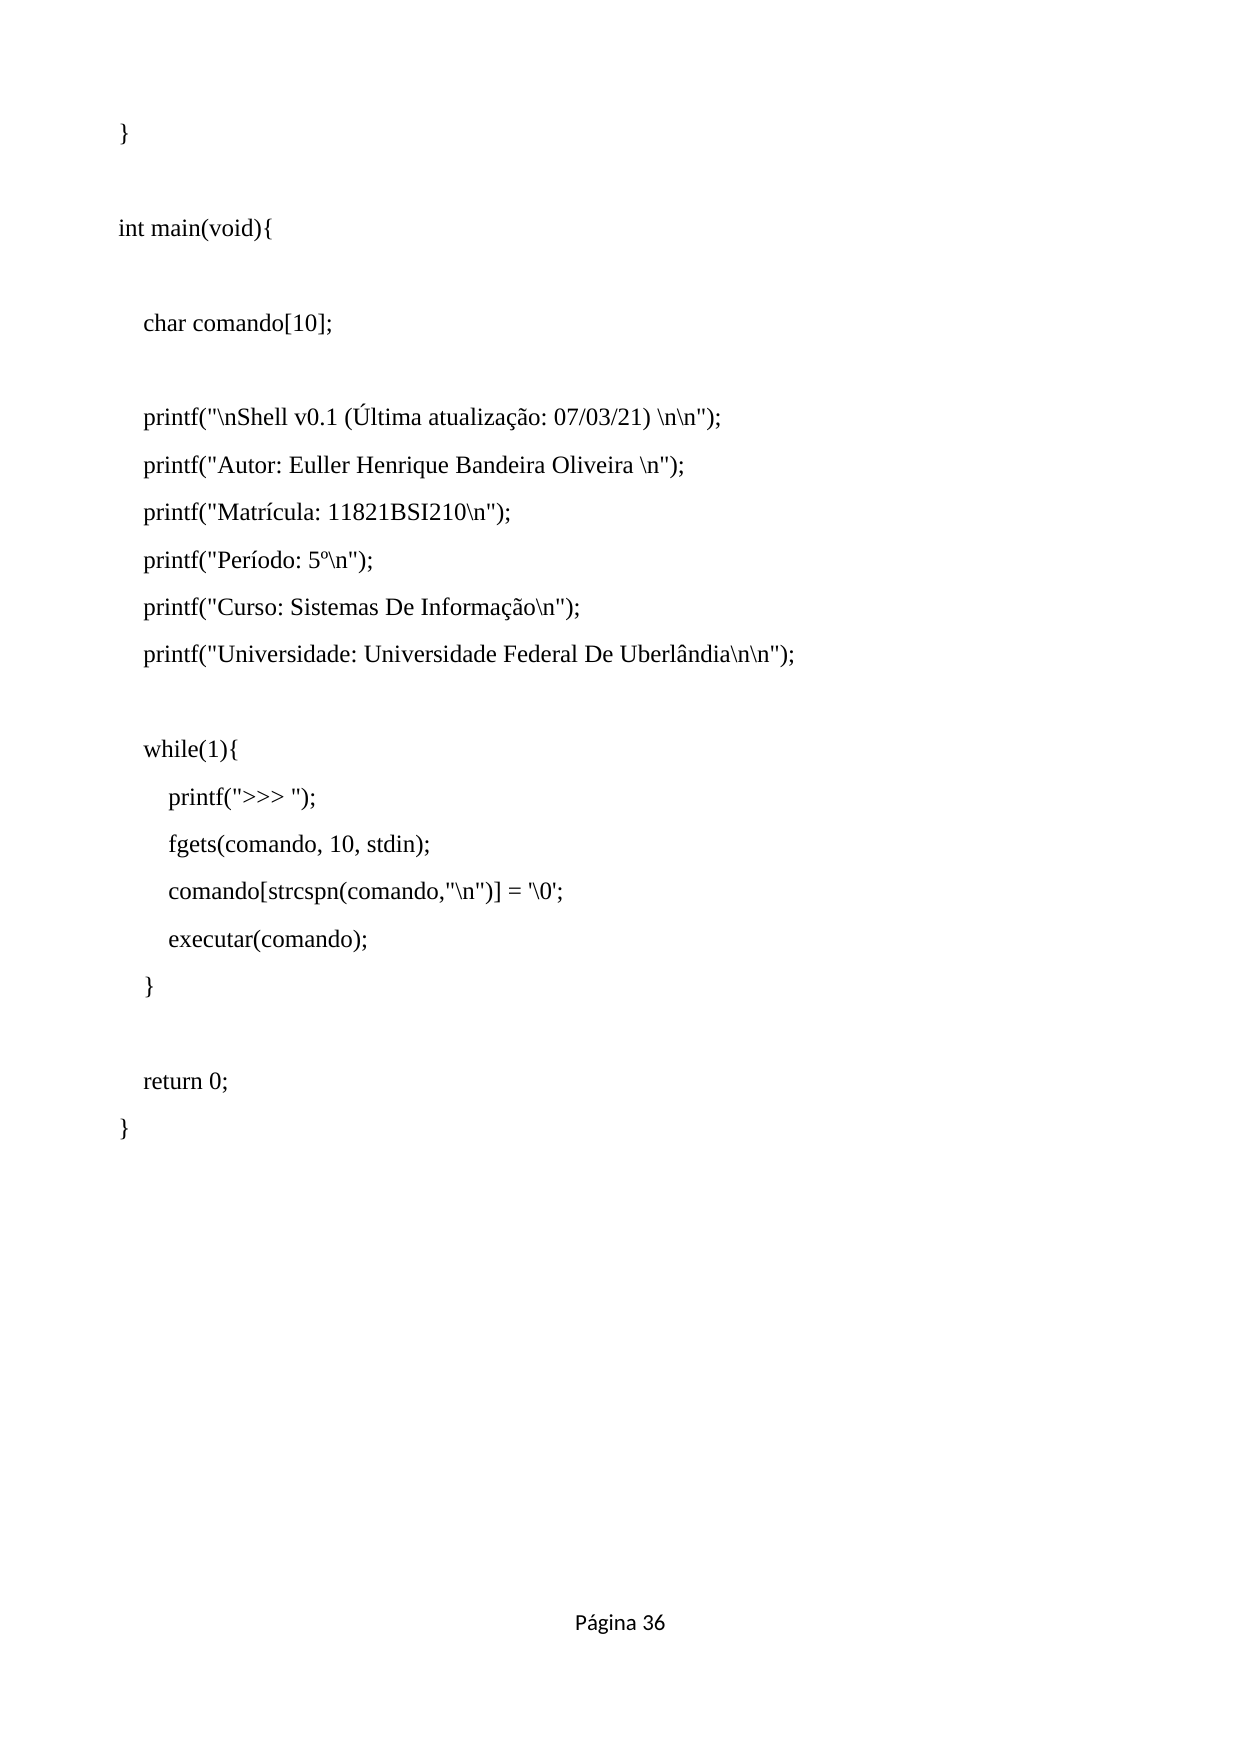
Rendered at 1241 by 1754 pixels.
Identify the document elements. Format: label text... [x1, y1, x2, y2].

text char comando[10]; [118, 308, 1122, 336]
text } [118, 118, 1122, 147]
text printf(">>> "); [118, 782, 1122, 810]
text printf("Autor: Euller Henrique Bandeira Oliveira \n"); [118, 450, 1122, 479]
text executar(comando); [118, 924, 1122, 953]
text printf("Matrícula: 11821BSI210\n"); [118, 497, 1122, 526]
text printf("Universidade: Universidade Federal De Uberlândia\n\n"); [118, 639, 1122, 668]
text printf("Período: 5º\n"); [118, 545, 1122, 573]
text } [118, 1113, 1122, 1142]
text return 0; [118, 1066, 1122, 1095]
text printf("Curso: Sistemas De Informação\n"); [118, 592, 1122, 621]
text int main(void){ [118, 213, 1122, 242]
text fgets(comando, 10, stdin); [118, 829, 1122, 858]
text while(1){ [118, 734, 1122, 763]
text comando[strcspn(comando,"\n")] = '\0'; [118, 876, 1122, 905]
text printf("\nShell v0.1 (Última atualização: 07/03/21) \n\n"); [118, 402, 1122, 431]
text } [118, 971, 1122, 1000]
